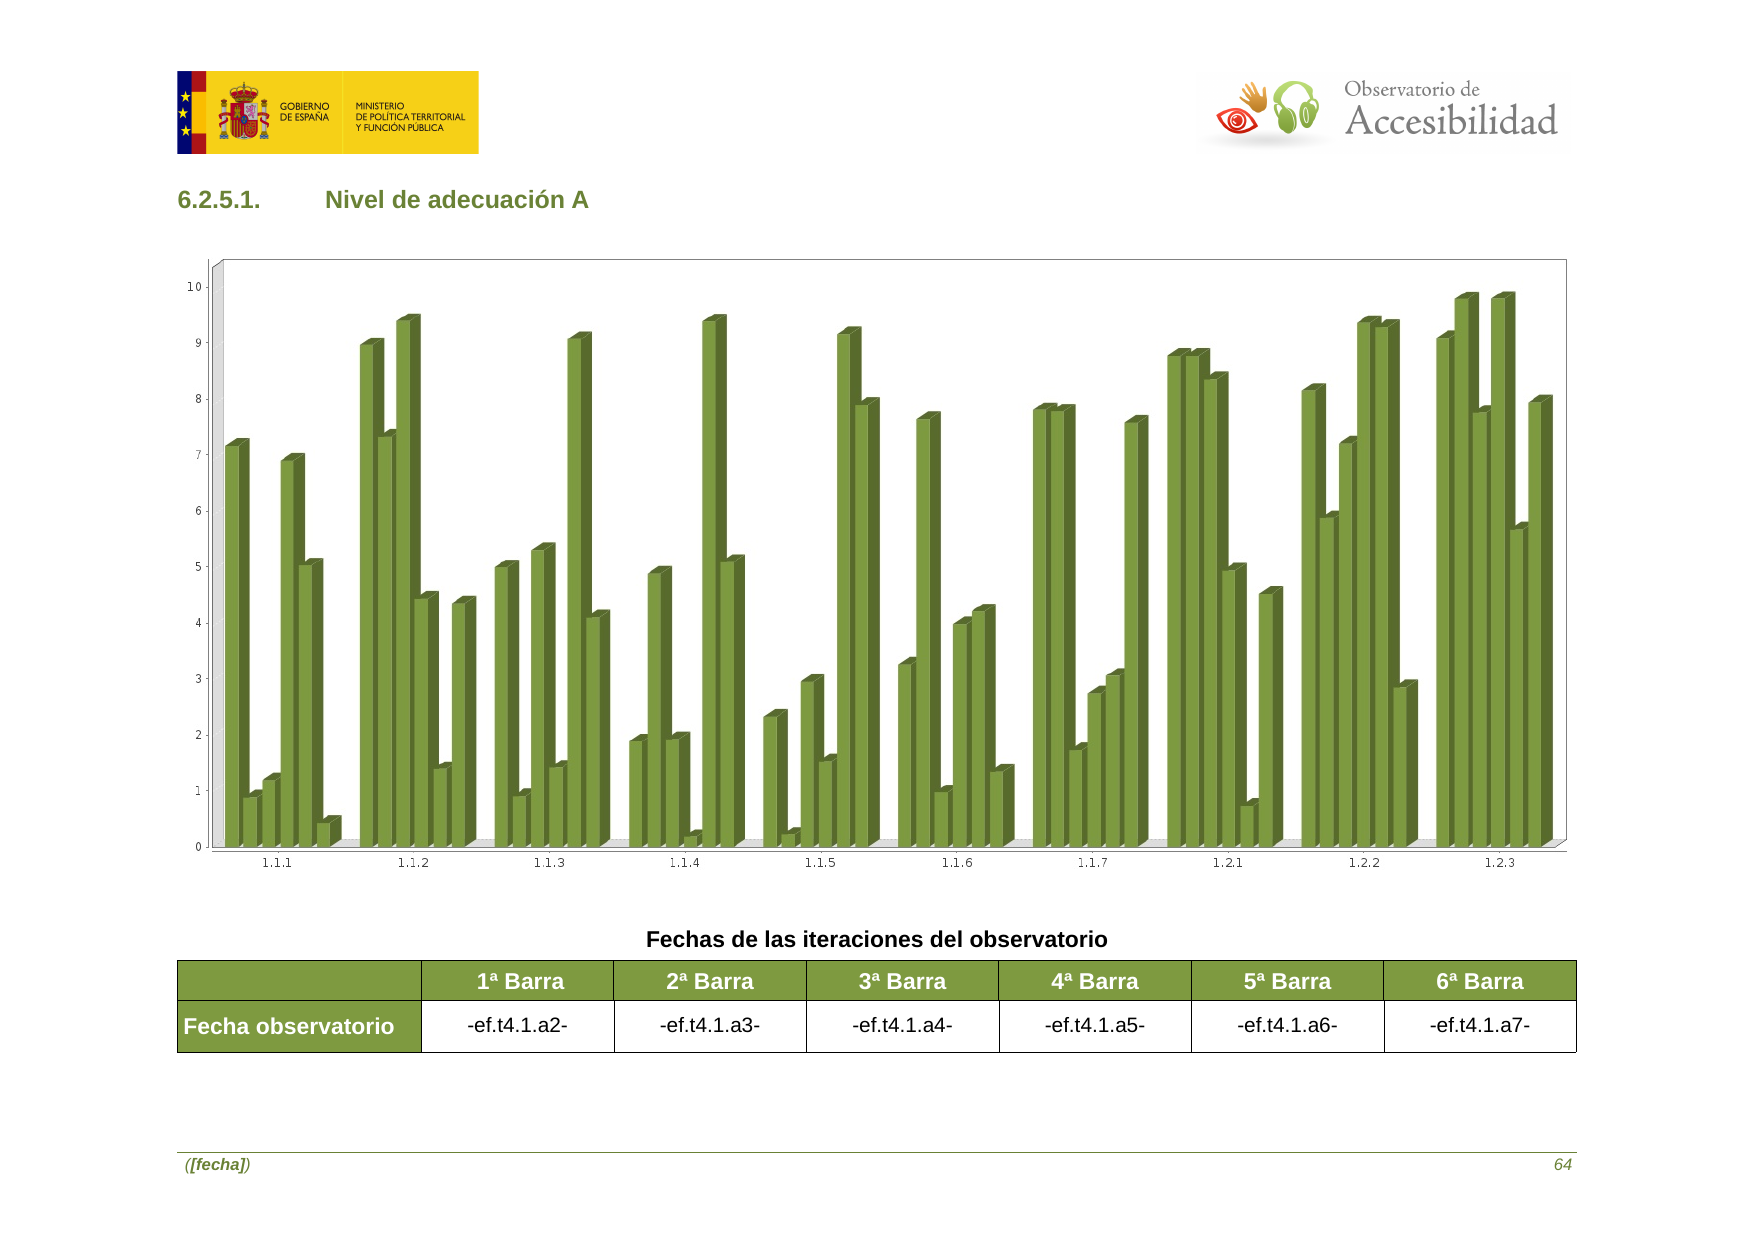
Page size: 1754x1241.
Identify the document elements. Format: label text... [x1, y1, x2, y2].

subtitle Nivel de adecuación A [177, 185, 1577, 214]
picture [177, 71, 479, 154]
table_cell -ef.t4.1.a7- [1385, 1001, 1576, 1052]
table_header 2ª Barra [614, 961, 806, 1000]
picture [1196, 72, 1572, 154]
table_cell -ef.t4.1.a4- [807, 1001, 999, 1052]
table_header 1ª Barra [422, 961, 613, 1000]
table_cell -ef.t4.1.a3- [615, 1001, 806, 1052]
table_header 6ª Barra [1384, 961, 1576, 1000]
table_header 3ª Barra [807, 961, 998, 1000]
table_cell -ef.t4.1.a6- [1192, 1001, 1384, 1052]
table_header 4ª Barra [999, 961, 1191, 1000]
picture [177, 250, 1577, 875]
table_cell -ef.t4.1.a2- [422, 1001, 614, 1052]
table_cell -ef.t4.1.a5- [1000, 1001, 1191, 1052]
text Fechas de las iteraciones del observatorio [177, 926, 1577, 952]
table_header 5ª Barra [1192, 961, 1383, 1000]
table_header [178, 961, 421, 1000]
table_cell Fecha observatorio [178, 1001, 421, 1052]
